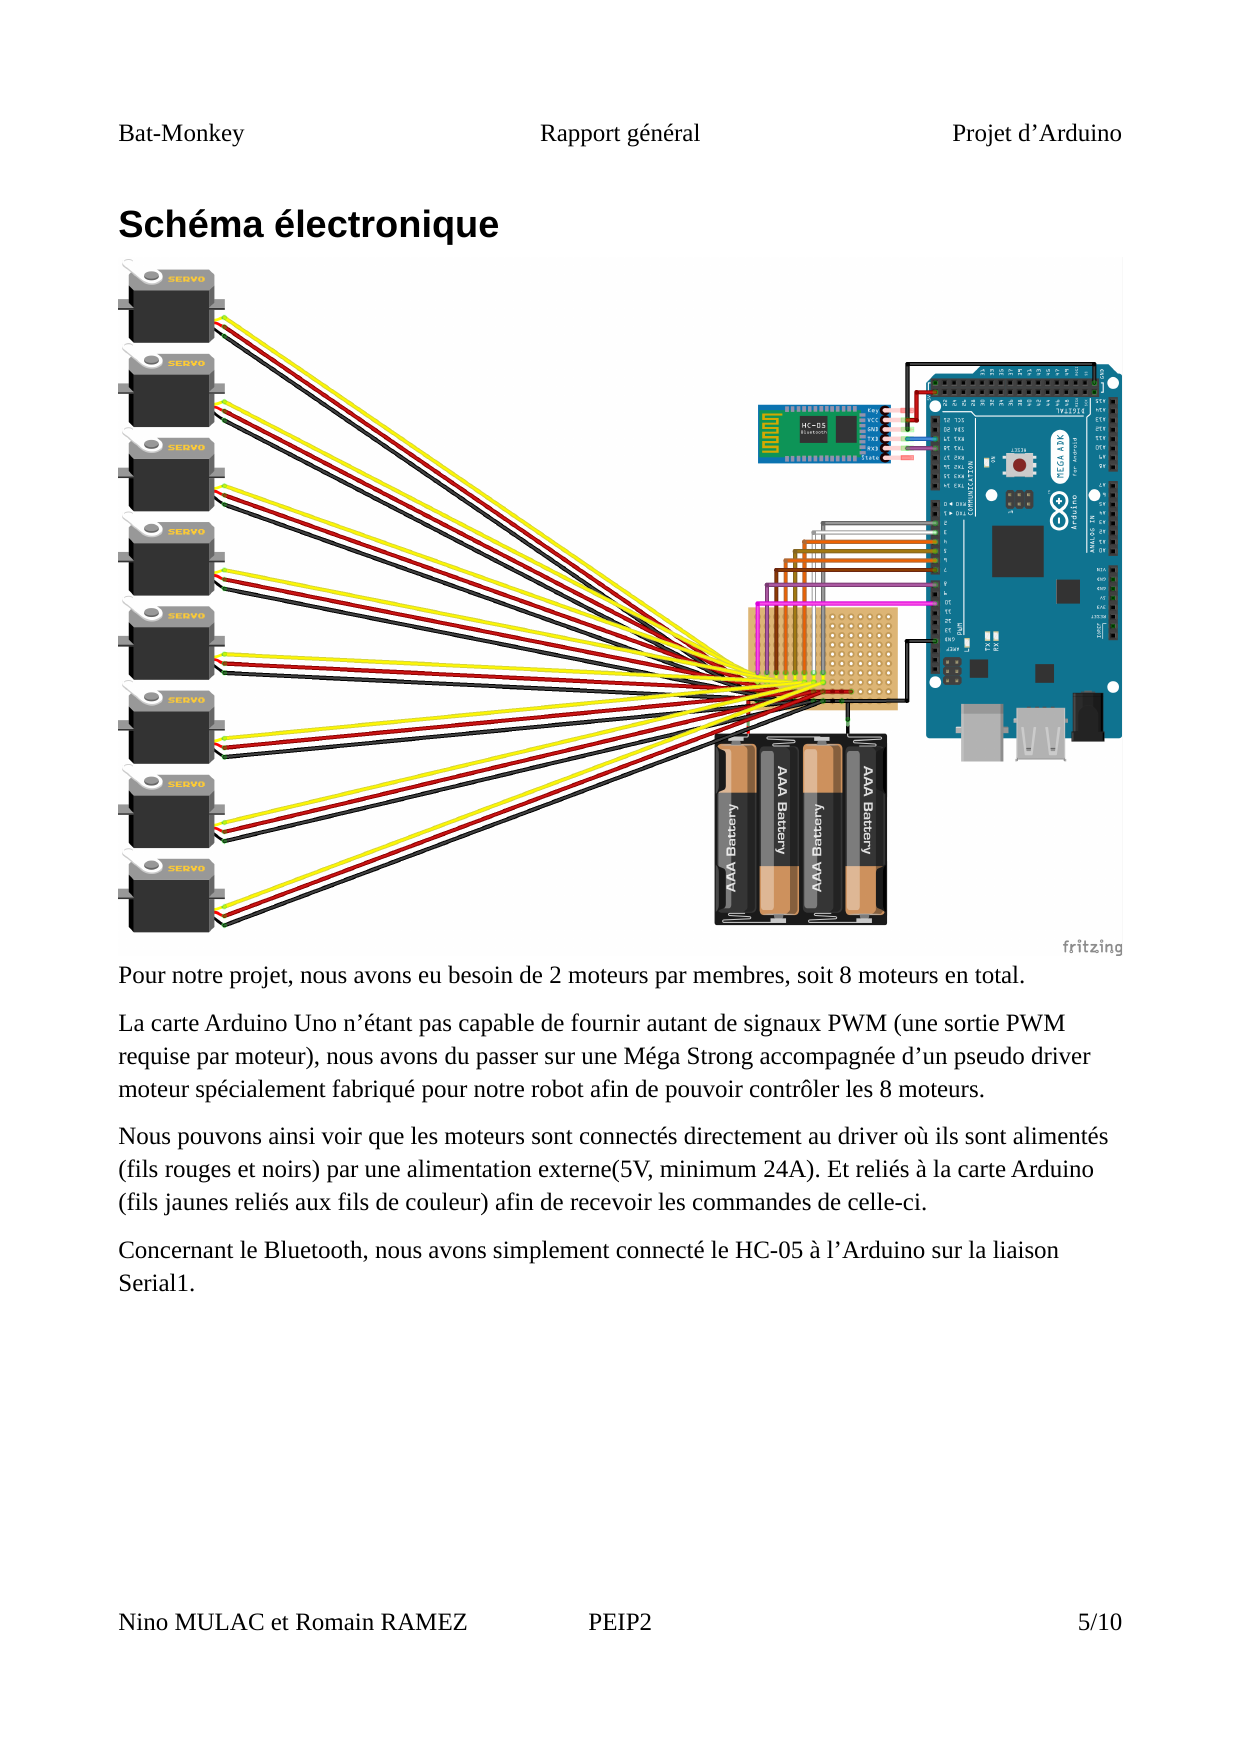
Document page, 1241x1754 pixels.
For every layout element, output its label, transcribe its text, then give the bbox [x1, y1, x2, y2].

subtitle Schéma électronique [118, 201, 1122, 245]
text Nous pouvons ainsi voir que les moteurs sont connectés directement au driver où ils sont alimentés (fils rouges et noirs) par une alimentation externe(5V, minimum 24A). Et reliés à la carte Arduino (fils jaunes reliés aux fils de couleur) afin de recevoir les commandes de celle-ci. [118, 1121, 1122, 1216]
picture [118, 257, 1123, 956]
text Pour notre projet, nous avons eu besoin de 2 moteurs par membres, soit 8 moteurs en total. [118, 956, 1122, 989]
text Concernant le Bluetooth, nous avons simplement connecté le HC-05 à l’Arduino sur la liaison Serial1. [118, 1235, 1122, 1297]
text La carte Arduino Uno n’étant pas capable de fournir autant de signaux PWM (une sortie PWM requise par moteur), nous avons du passer sur une Méga Strong accompagnée d’un pseudo driver moteur spécialement fabriqué pour notre robot afin de pouvoir contrôler les 8 moteurs. [118, 1008, 1122, 1102]
